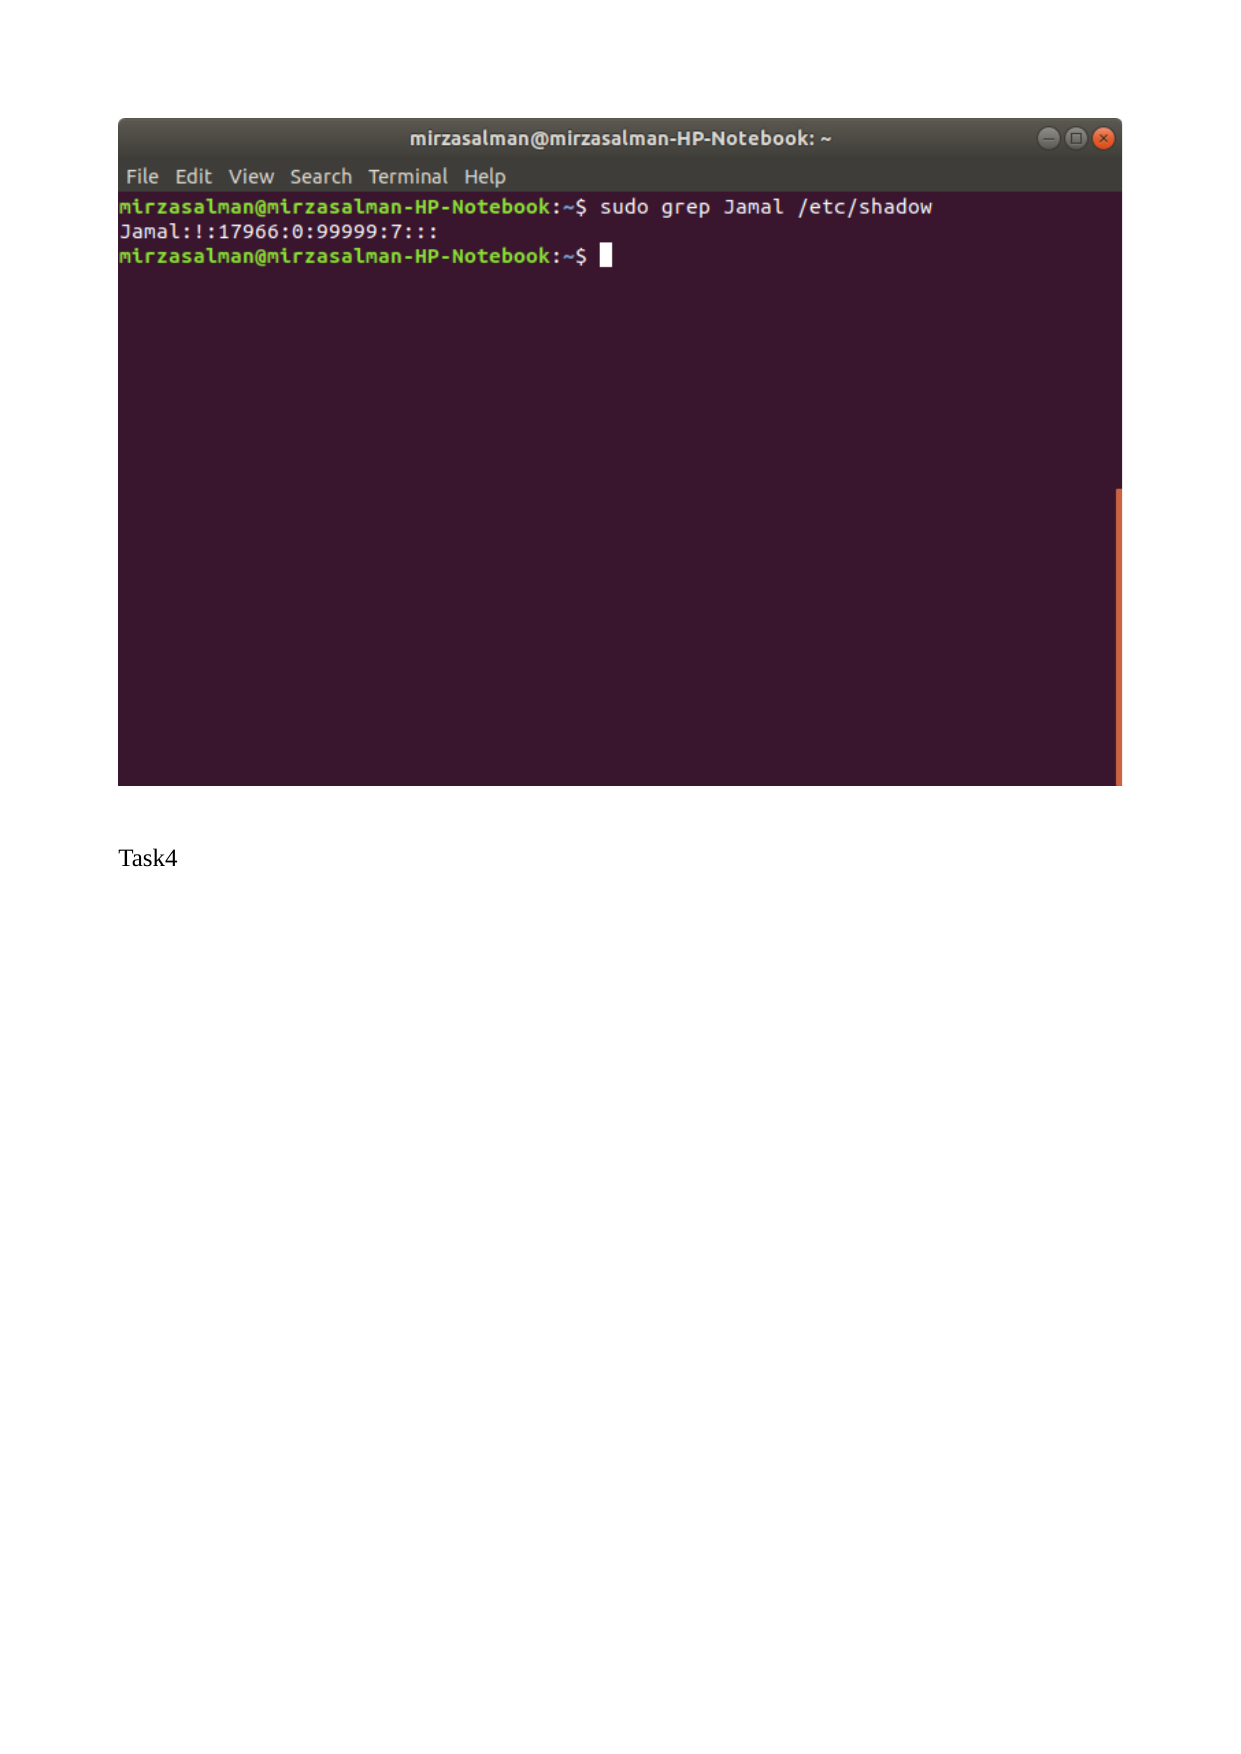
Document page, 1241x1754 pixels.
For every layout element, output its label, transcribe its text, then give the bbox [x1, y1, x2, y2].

picture [118, 118, 1123, 786]
text Task4 [118, 843, 1122, 872]
